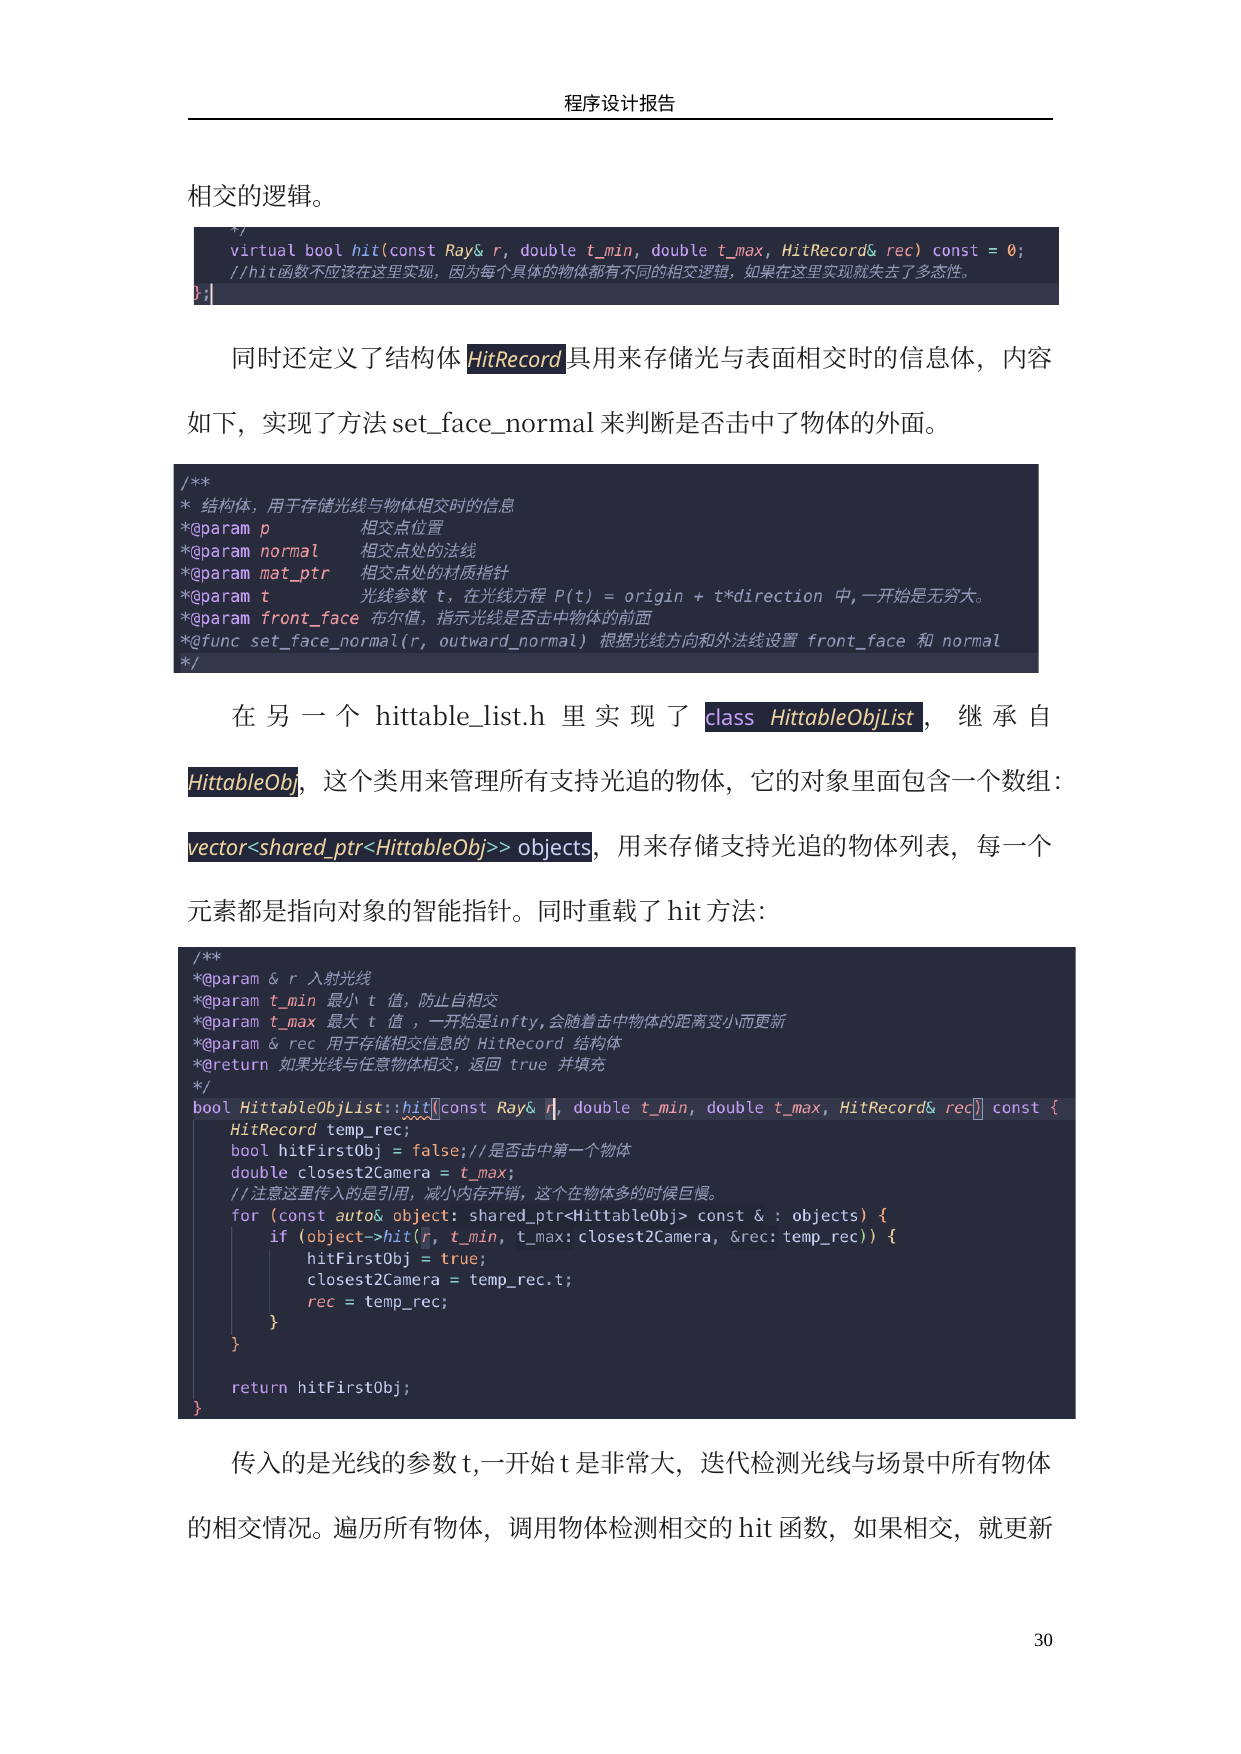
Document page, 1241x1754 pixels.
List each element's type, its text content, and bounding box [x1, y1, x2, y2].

picture [178, 947, 1076, 1419]
text 在另一个hittable_list.h里实现了class HittableObjList，继承自 HittableObj，这个类用来管理所有支持光追的物体，它的对象里面包含一个数组：vector<shared_ptr<HittableObj>> objects，用来存储支持光追的物体列表，每一个元素都是指向对象的智能指针。同时重载了hit方法： [187, 454, 1053, 942]
text 传入的是光线的参数t,一开始t是非常大，迭代检测光线与场景中所有物体的相交情况。遍历所有物体，调用物体检测相交的hit函数，如果相交，就更新 [187, 1419, 1053, 1559]
text [187, 942, 1053, 947]
text 同时还定义了结构体HitRecord具用来存储光与表面相交时的信息体，内容如下，实现了方法set_face_normal来判断是否击中了物体的外面。 [187, 227, 1053, 454]
picture [193, 227, 1059, 305]
picture [173, 464, 1039, 673]
text 相交的逻辑。 [187, 162, 1053, 227]
